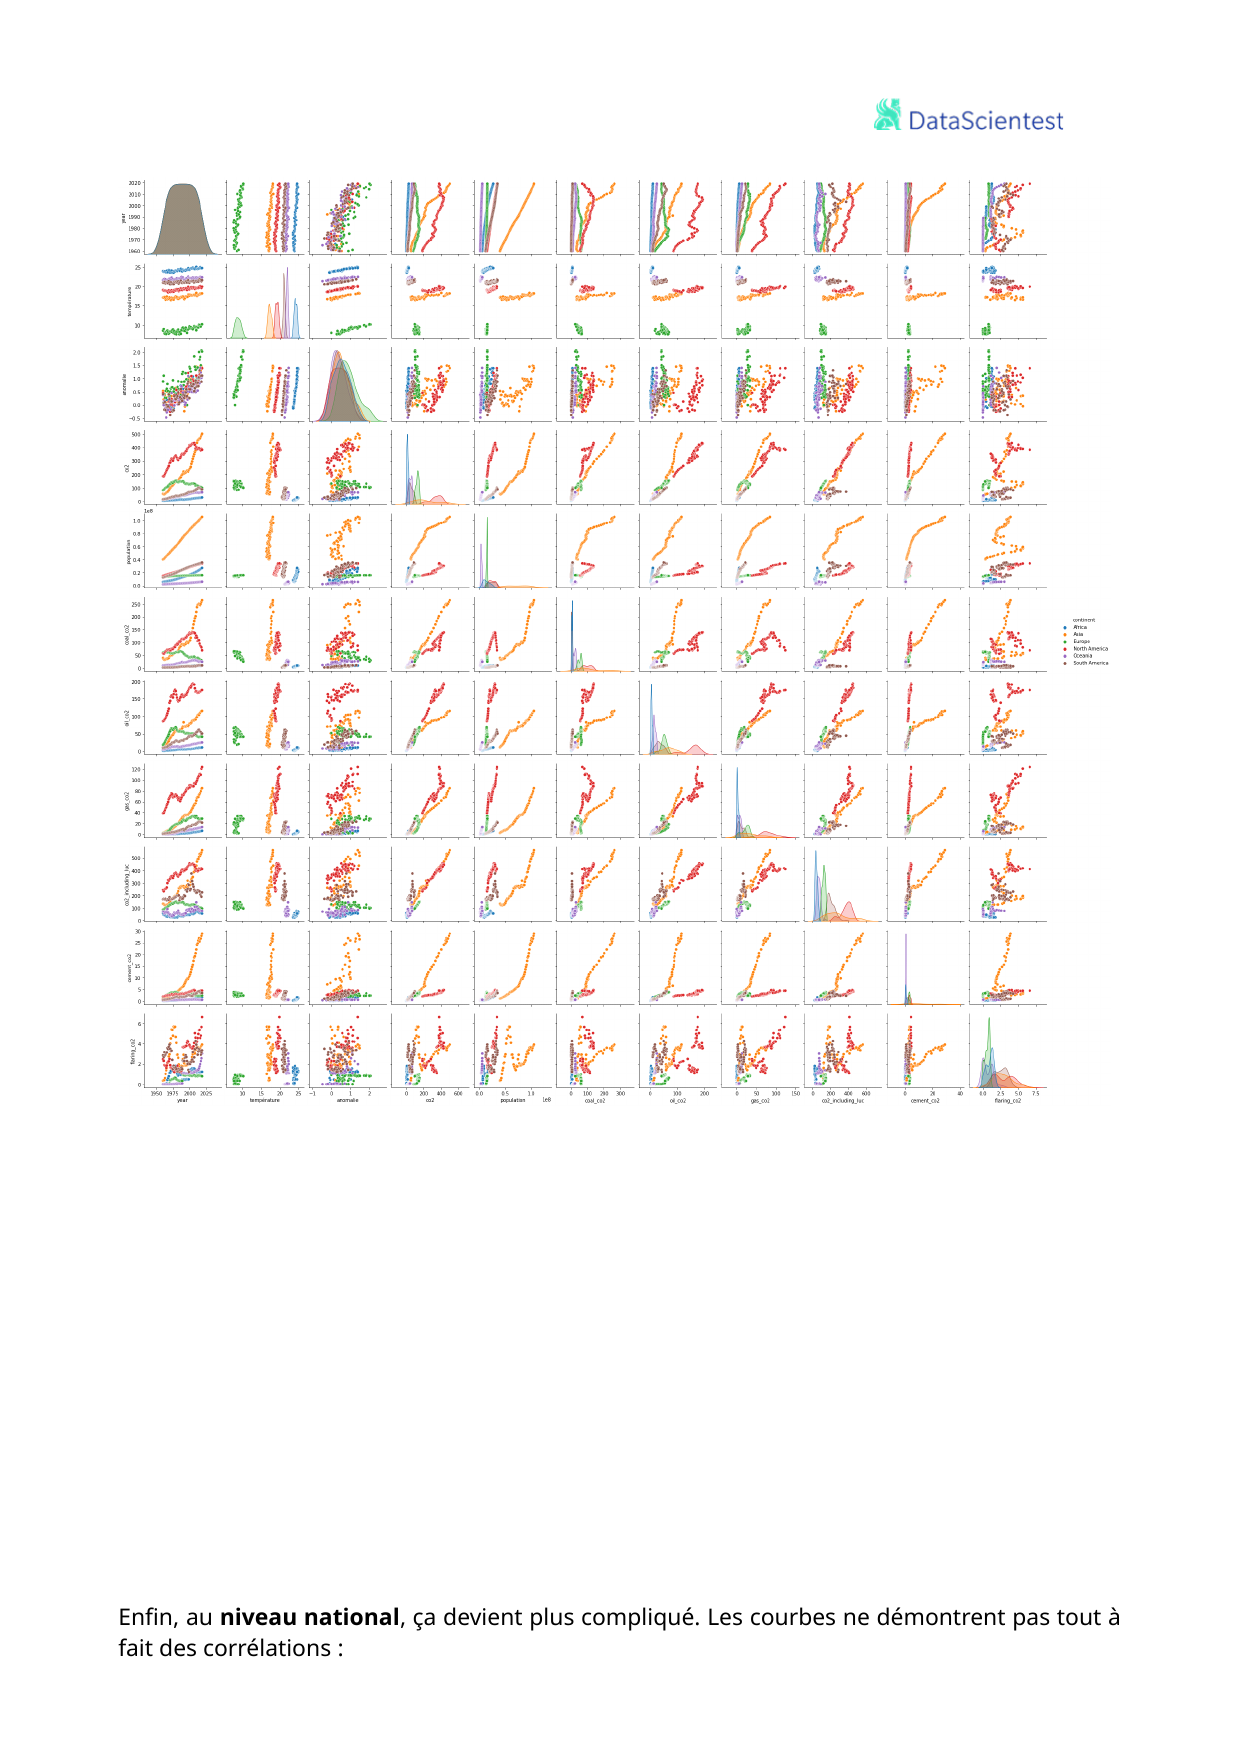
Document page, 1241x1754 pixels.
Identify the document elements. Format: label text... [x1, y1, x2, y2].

text Enfin, au niveau national, ça devient plus compliqué. Les courbes ne démontrent pas tout à fait des corrélations : [118, 1601, 1122, 1664]
